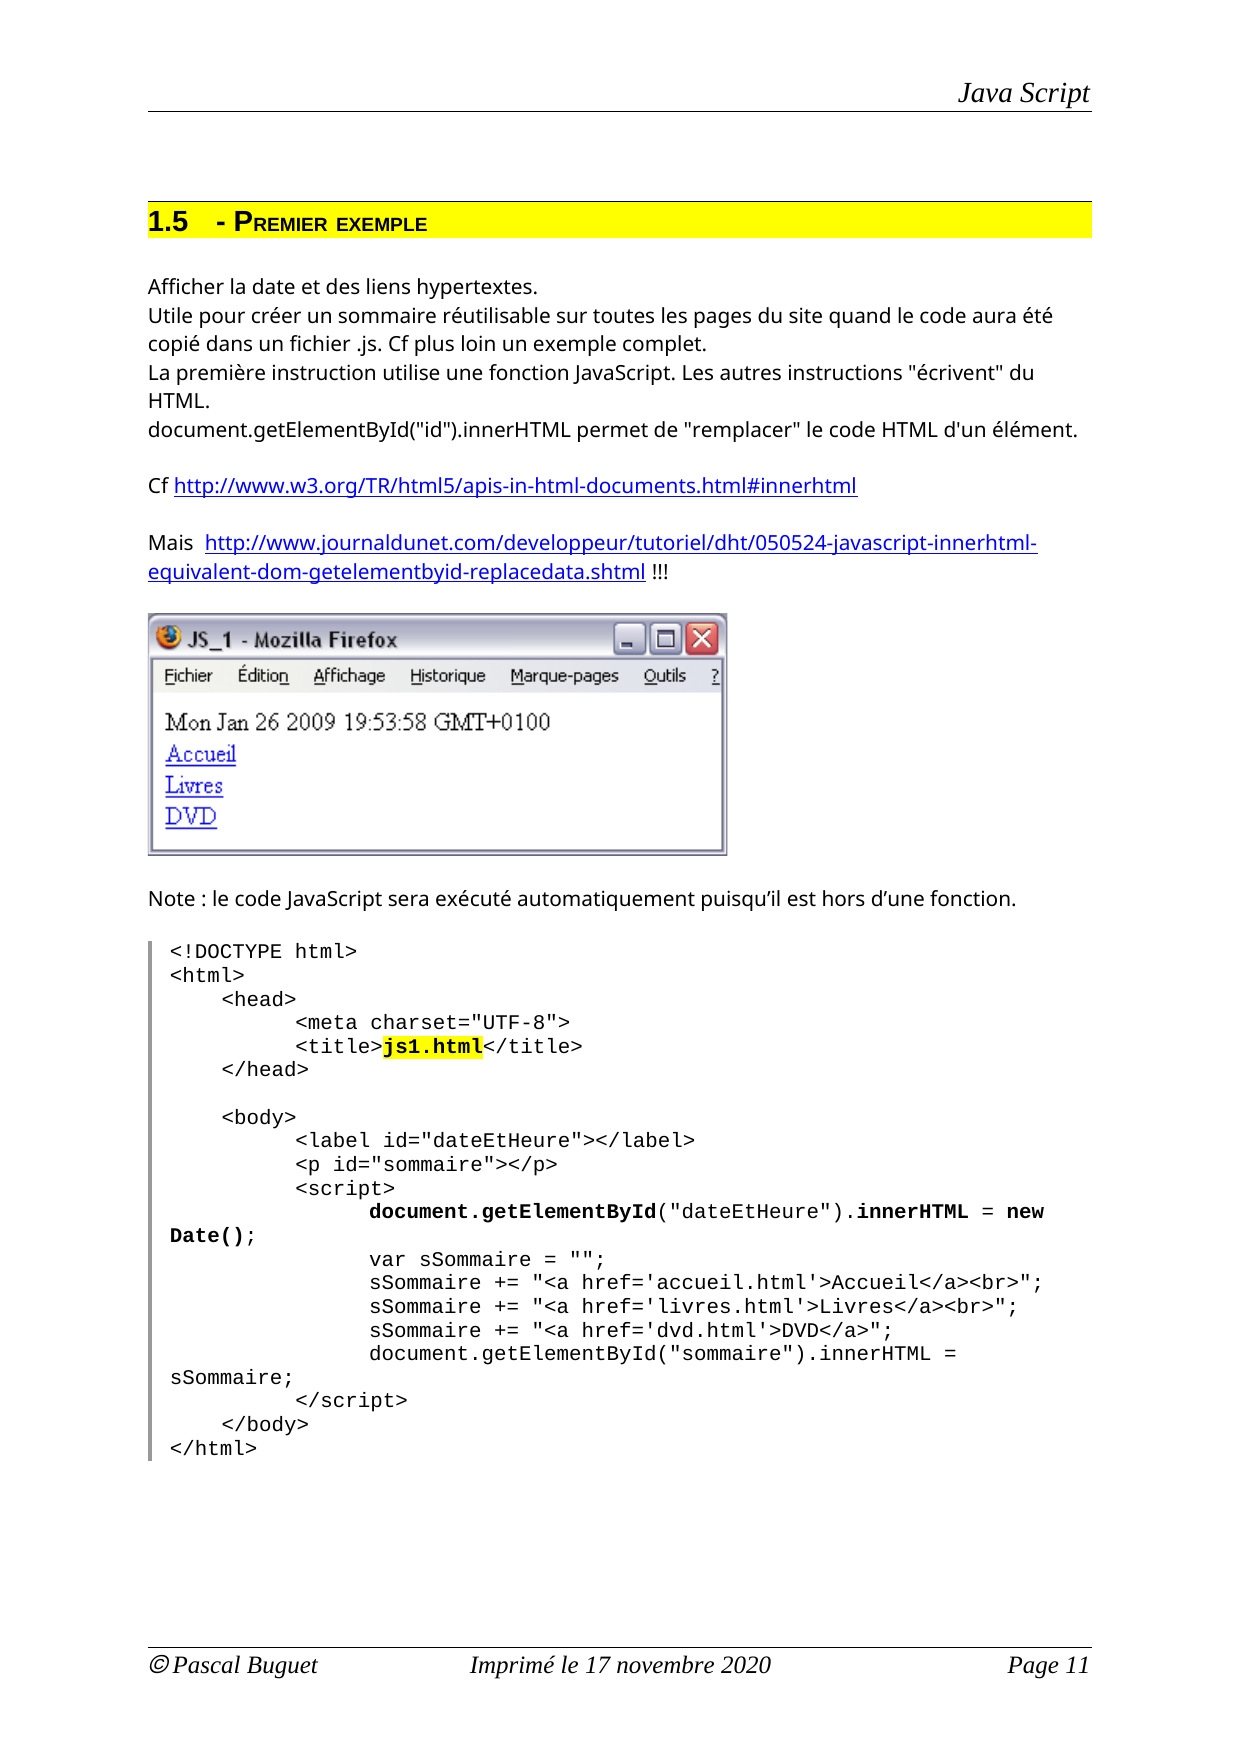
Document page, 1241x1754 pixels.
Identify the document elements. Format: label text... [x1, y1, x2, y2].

text </head> [152, 1059, 1092, 1083]
text <script> [152, 1178, 1092, 1201]
text <body> [152, 1107, 1092, 1130]
text <head> [152, 988, 1092, 1012]
text Afficher la date et des liens hypertextes. [148, 272, 1092, 301]
text <meta charset="UTF-8"> [152, 1012, 1092, 1036]
text </body> [152, 1414, 1092, 1438]
text document.getElementById("dateEtHeure").innerHTML = new Date(); [152, 1201, 1092, 1249]
text Note : le code JavaScript sera exécuté automatiquement puisqu’il est hors d’une fonction. [148, 884, 1092, 913]
text <p id="sommaire"></p> [152, 1154, 1092, 1178]
text </html> [152, 1438, 1092, 1461]
text <title>js1.html</title> [152, 1036, 1092, 1059]
text Utile pour créer un sommaire réutilisable sur toutes les pages du site quand le code aura été copié dans un fichier .js. Cf plus loin un exemple complet. [148, 301, 1092, 358]
text sSommaire += "<a href='accueil.html'>Accueil</a><br>"; [152, 1272, 1092, 1296]
text <label id="dateEtHeure"></label> [152, 1130, 1092, 1154]
picture [147, 613, 728, 856]
text document.getElementById("sommaire").innerHTML = sSommaire; [152, 1343, 1092, 1391]
text sSommaire += "<a href='dvd.html'>DVD</a>"; [152, 1319, 1092, 1343]
text </script> [152, 1391, 1092, 1414]
text <html> [152, 965, 1092, 988]
text sSommaire += "<a href='livres.html'>Livres</a><br>"; [152, 1296, 1092, 1319]
text Mais http://www.journaldunet.com/developpeur/tutoriel/dht/050524-javascript-innerhtml-equivalent-dom-getelementbyid-replacedata.shtml !!! [148, 528, 1092, 585]
text document.getElementById("id").innerHTML permet de "remplacer" le code HTML d'un élément. [148, 415, 1092, 443]
subtitle - Premier exemple [148, 202, 1092, 238]
text Cf http://www.w3.org/TR/html5/apis-in-html-documents.html#innerhtml [148, 472, 1092, 500]
text La première instruction utilise une fonction JavaScript. Les autres instructions "écrivent" du HTML. [148, 358, 1092, 415]
text <!DOCTYPE html> [152, 941, 1092, 965]
text var sSommaire = ""; [152, 1249, 1092, 1272]
